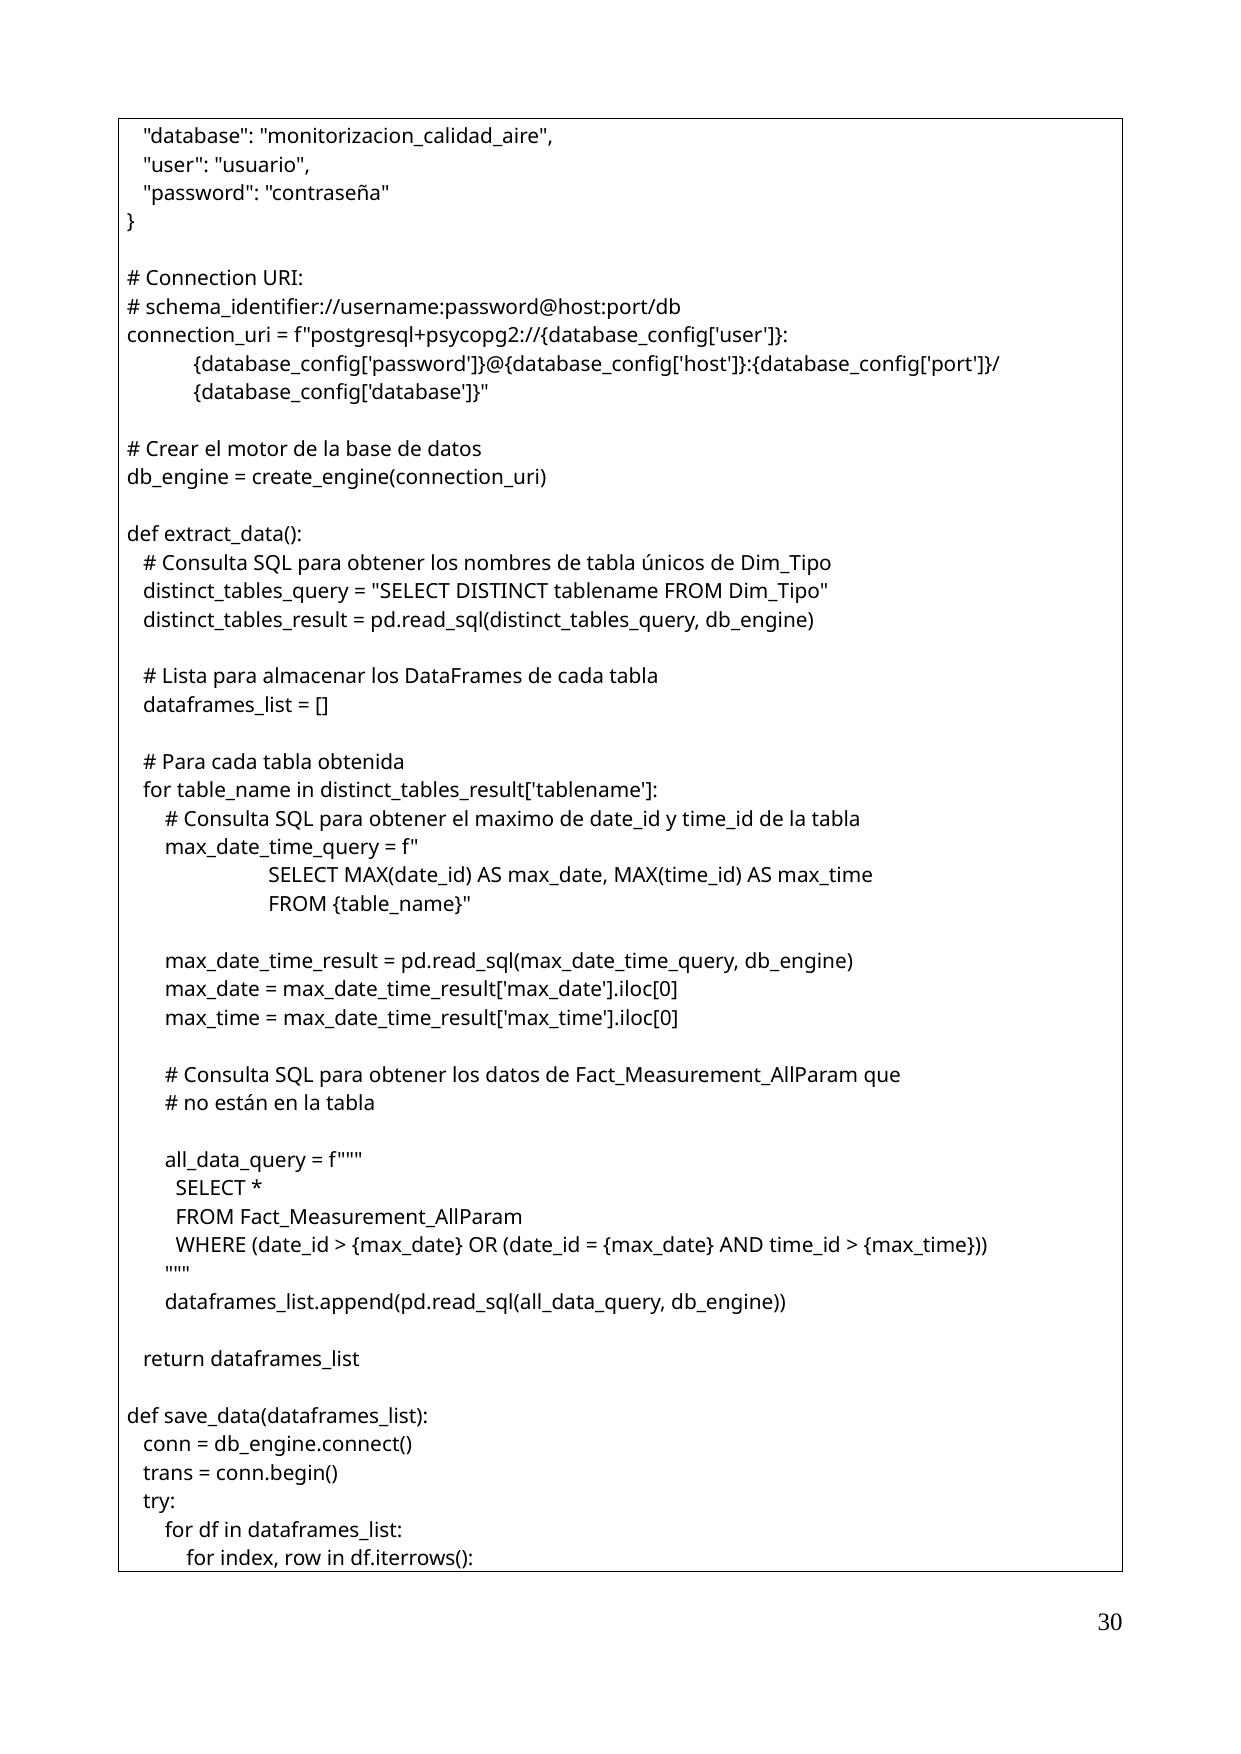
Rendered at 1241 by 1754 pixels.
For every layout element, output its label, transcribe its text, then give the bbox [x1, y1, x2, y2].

text trans = conn.begin() [119, 1455, 1122, 1483]
text FROM Fact_Measurement_AllParam [119, 1199, 1122, 1227]
text def extract_data(): [119, 516, 1122, 545]
text # Connection URI: [119, 260, 1122, 289]
text max_date = max_date_time_result['max_date'].iloc[0] [119, 971, 1122, 1000]
text SELECT MAX(date_id) AS max_date, MAX(time_id) AS max_time [119, 857, 1122, 886]
text } [119, 203, 1122, 235]
text for df in dataframes_list: [119, 1512, 1122, 1540]
text conn = db_engine.connect() [119, 1426, 1122, 1455]
text distinct_tables_query = "SELECT DISTINCT tablename FROM Dim_Tipo" [119, 573, 1122, 602]
text dataframes_list = [] [119, 687, 1122, 718]
text # Lista para almacenar los DataFrames de cada tabla [119, 658, 1122, 687]
text "password": "contraseña" [119, 175, 1122, 203]
text {database_config['password']}@{database_config['host']}:{database_config['port']}/ {database_config['database']}" [119, 346, 1122, 406]
text max_date_time_result = pd.read_sql(max_date_time_query, db_engine) [119, 943, 1122, 971]
text distinct_tables_result = pd.read_sql(distinct_tables_query, db_engine) [119, 602, 1122, 633]
text try: [119, 1483, 1122, 1512]
text # Consulta SQL para obtener los nombres de tabla únicos de Dim_Tipo [119, 545, 1122, 573]
text connection_uri = f"postgresql+psycopg2://{database_config['user']}: [119, 317, 1122, 346]
text # Para cada tabla obtenida [119, 744, 1122, 772]
text # Consulta SQL para obtener los datos de Fact_Measurement_AllParam que [119, 1057, 1122, 1085]
text dataframes_list.append(pd.read_sql(all_data_query, db_engine)) [119, 1284, 1122, 1316]
text # schema_identifier://username:password@host:port/db [119, 289, 1122, 317]
text SELECT * [119, 1170, 1122, 1199]
text # Consulta SQL para obtener el maximo de date_id y time_id de la tabla [119, 801, 1122, 829]
text for index, row in df.iterrows(): [119, 1540, 1122, 1571]
text FROM {table_name}" [119, 886, 1122, 917]
text # Crear el motor de la base de datos [119, 431, 1122, 459]
text "database": "monitorizacion_calidad_aire", [119, 119, 1122, 147]
text max_date_time_query = f" [119, 829, 1122, 857]
text WHERE (date_id > {max_date} OR (date_id = {max_date} AND time_id > {max_time})) [119, 1227, 1122, 1256]
text return dataframes_list [119, 1341, 1122, 1372]
text max_time = max_date_time_result['max_time'].iloc[0] [119, 1000, 1122, 1031]
text """ [119, 1256, 1122, 1284]
text for table_name in distinct_tables_result['tablename']: [119, 772, 1122, 801]
text all_data_query = f""" [119, 1142, 1122, 1170]
text # no están en la tabla [119, 1085, 1122, 1117]
text def save_data(dataframes_list): [119, 1398, 1122, 1426]
text db_engine = create_engine(connection_uri) [119, 459, 1122, 491]
text "user": "usuario", [119, 147, 1122, 175]
